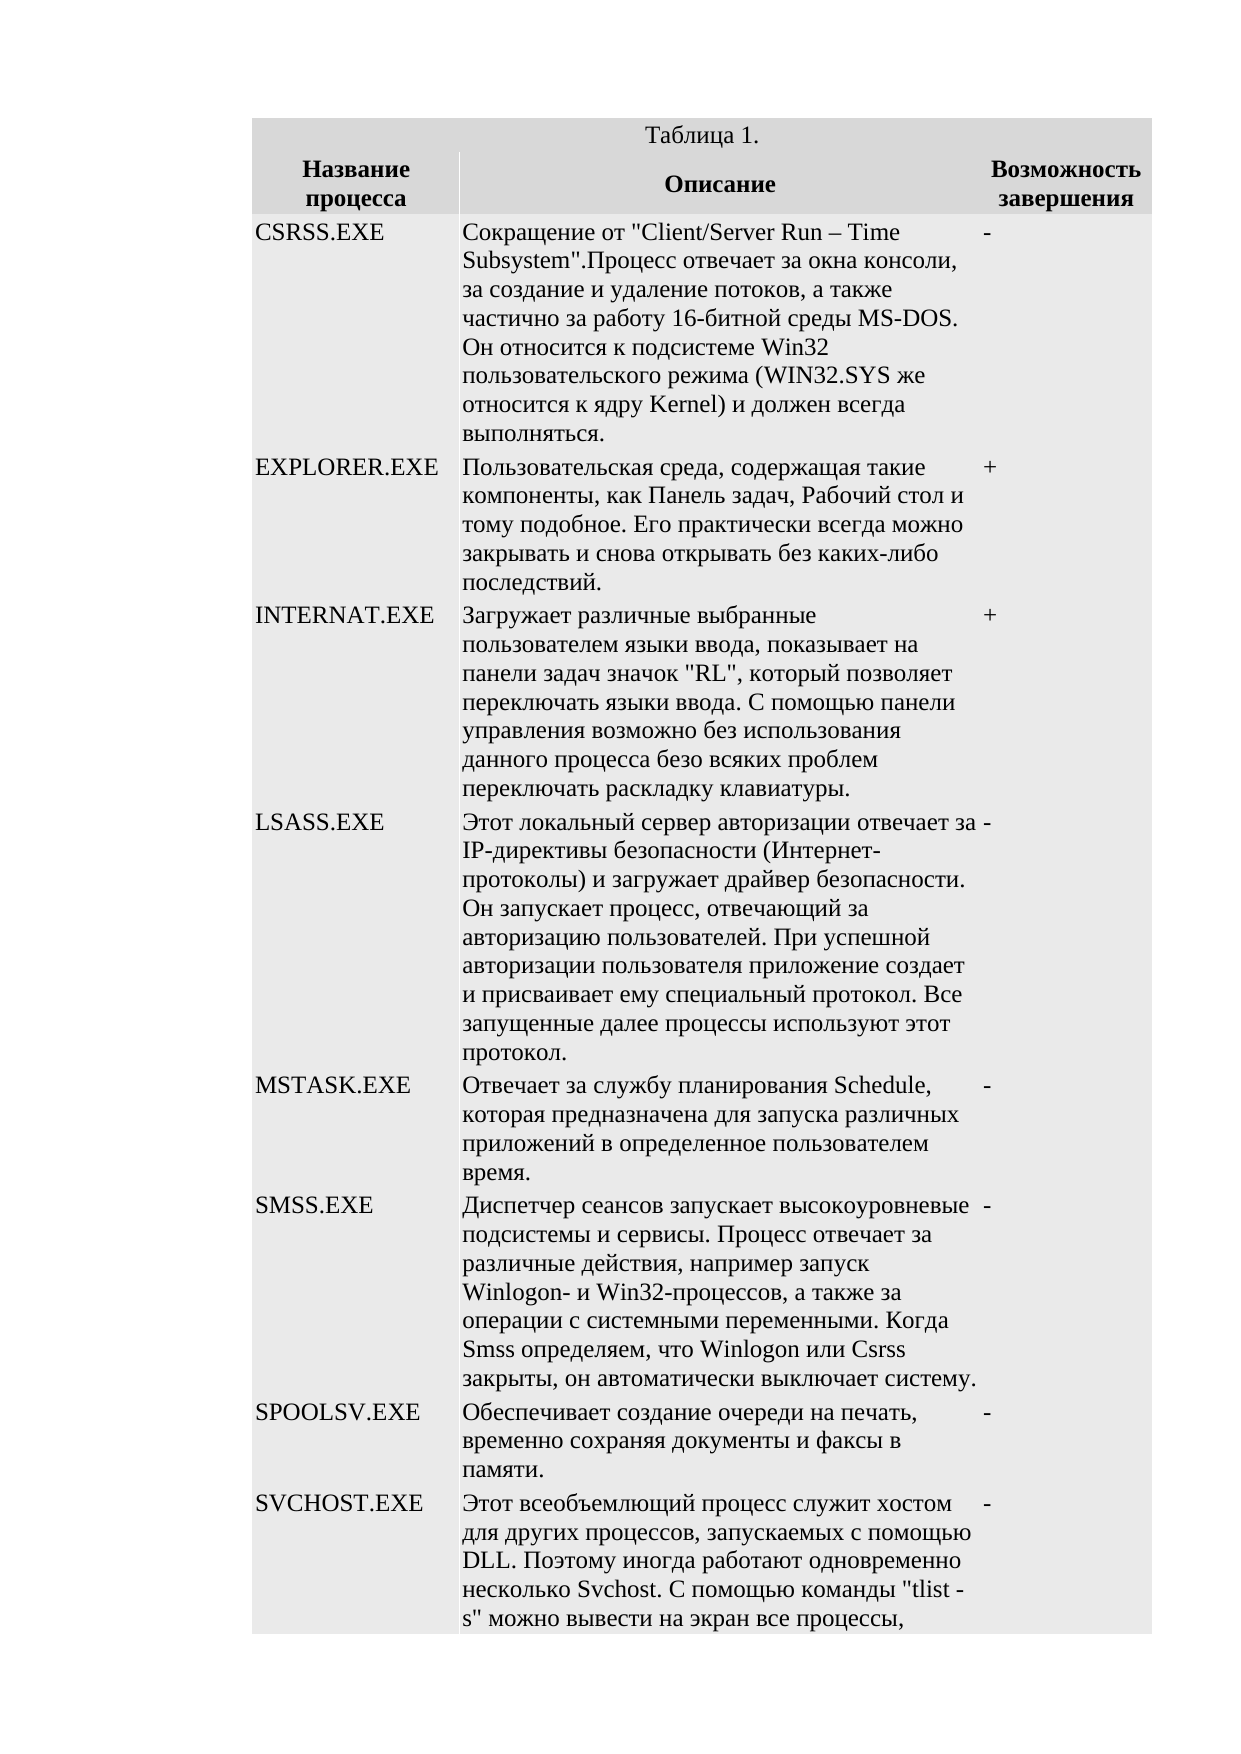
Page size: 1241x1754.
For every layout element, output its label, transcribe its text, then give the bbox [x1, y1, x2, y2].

table_cell - [980, 1188, 1152, 1394]
table_cell - [980, 804, 1152, 1068]
table_cell - [980, 214, 1152, 449]
table_cell INTERNAT.EXE [252, 598, 459, 804]
table_cell - [980, 1394, 1152, 1486]
table_cell Отвечает за службу планирования Schedule, которая предназначена для запуска различных приложений в определенное пользователем время. [460, 1068, 980, 1188]
table_cell Этот локальный сервер авторизации отвечает за IP-директивы безопасности (Интернет- протоколы) и загружает драйвер безопасности. Он запускает процесс, отвечающий за авторизацию пользователей. При успешной авторизации пользователя приложение создает и присваивает ему специальный протокол. Все запущенные далее процессы используют этот протокол. [460, 804, 980, 1068]
table_cell MSTASK.EXE [252, 1068, 459, 1188]
table_cell SPOOLSV.EXE [252, 1394, 459, 1486]
table_cell Этот всеобъемлющий процесс служит хостом для других процессов, запускаемых с помощью DLL. Поэтому иногда работают одновременно несколько Svchost. С помощью команды "tlist - s" можно вывести на экран все процессы, [460, 1486, 980, 1634]
table_cell Обеспечивает создание очереди на печать, временно сохраняя документы и факсы в памяти. [460, 1394, 980, 1486]
table_cell Сокращение от "Client/Server Run – Time Subsystem".Процесс отвечает за окна консоли, за создание и удаление потоков, а также частично за работу 16-битной среды MS-DOS. Он относится к подсистеме Win32 пользовательского режима (WIN32.SYS же относится к ядру Kernel) и должен всегда выполняться. [460, 214, 980, 449]
table_cell SVCHOST.EXE [252, 1486, 459, 1634]
table_cell CSRSS.EXE [252, 214, 459, 449]
table_cell - [980, 1068, 1152, 1188]
table_cell + [980, 449, 1152, 598]
table_cell Загружает различные выбранные пользователем языки ввода, показывает на панели задач значок "RL", который позволяет переключать языки ввода. С помощью панели управления возможно без использования данного процесса безо всяких проблем переключать раскладку клавиатуры. [460, 598, 980, 804]
table_cell Пользовательская среда, содержащая такие компоненты, как Панель задач, Рабочий стол и тому подобное. Его практически всегда можно закрывать и снова открывать без каких-либо последствий. [460, 449, 980, 598]
table_cell Название процесса [252, 152, 459, 214]
table_cell Описание [460, 152, 980, 214]
table_cell LSASS.EXE [252, 804, 459, 1068]
table_cell Диспетчер сеансов запускает высокоуровневые подсистемы и сервисы. Процесс отвечает за различные действия, например запуск Winlogon- и Win32-процессов, а также за операции с системными переменными. Когда Smss определяем, что Winlogon или Csrss закрыты, он автоматически выключает систему. [460, 1188, 980, 1394]
table_cell Возможность завершения [980, 152, 1152, 214]
table_header Таблица 1. [252, 118, 1152, 152]
table_cell EXPLORER.EXE [252, 449, 459, 598]
table_cell - [980, 1486, 1152, 1634]
table_cell SMSS.EXE [252, 1188, 459, 1394]
table_cell + [980, 598, 1152, 804]
